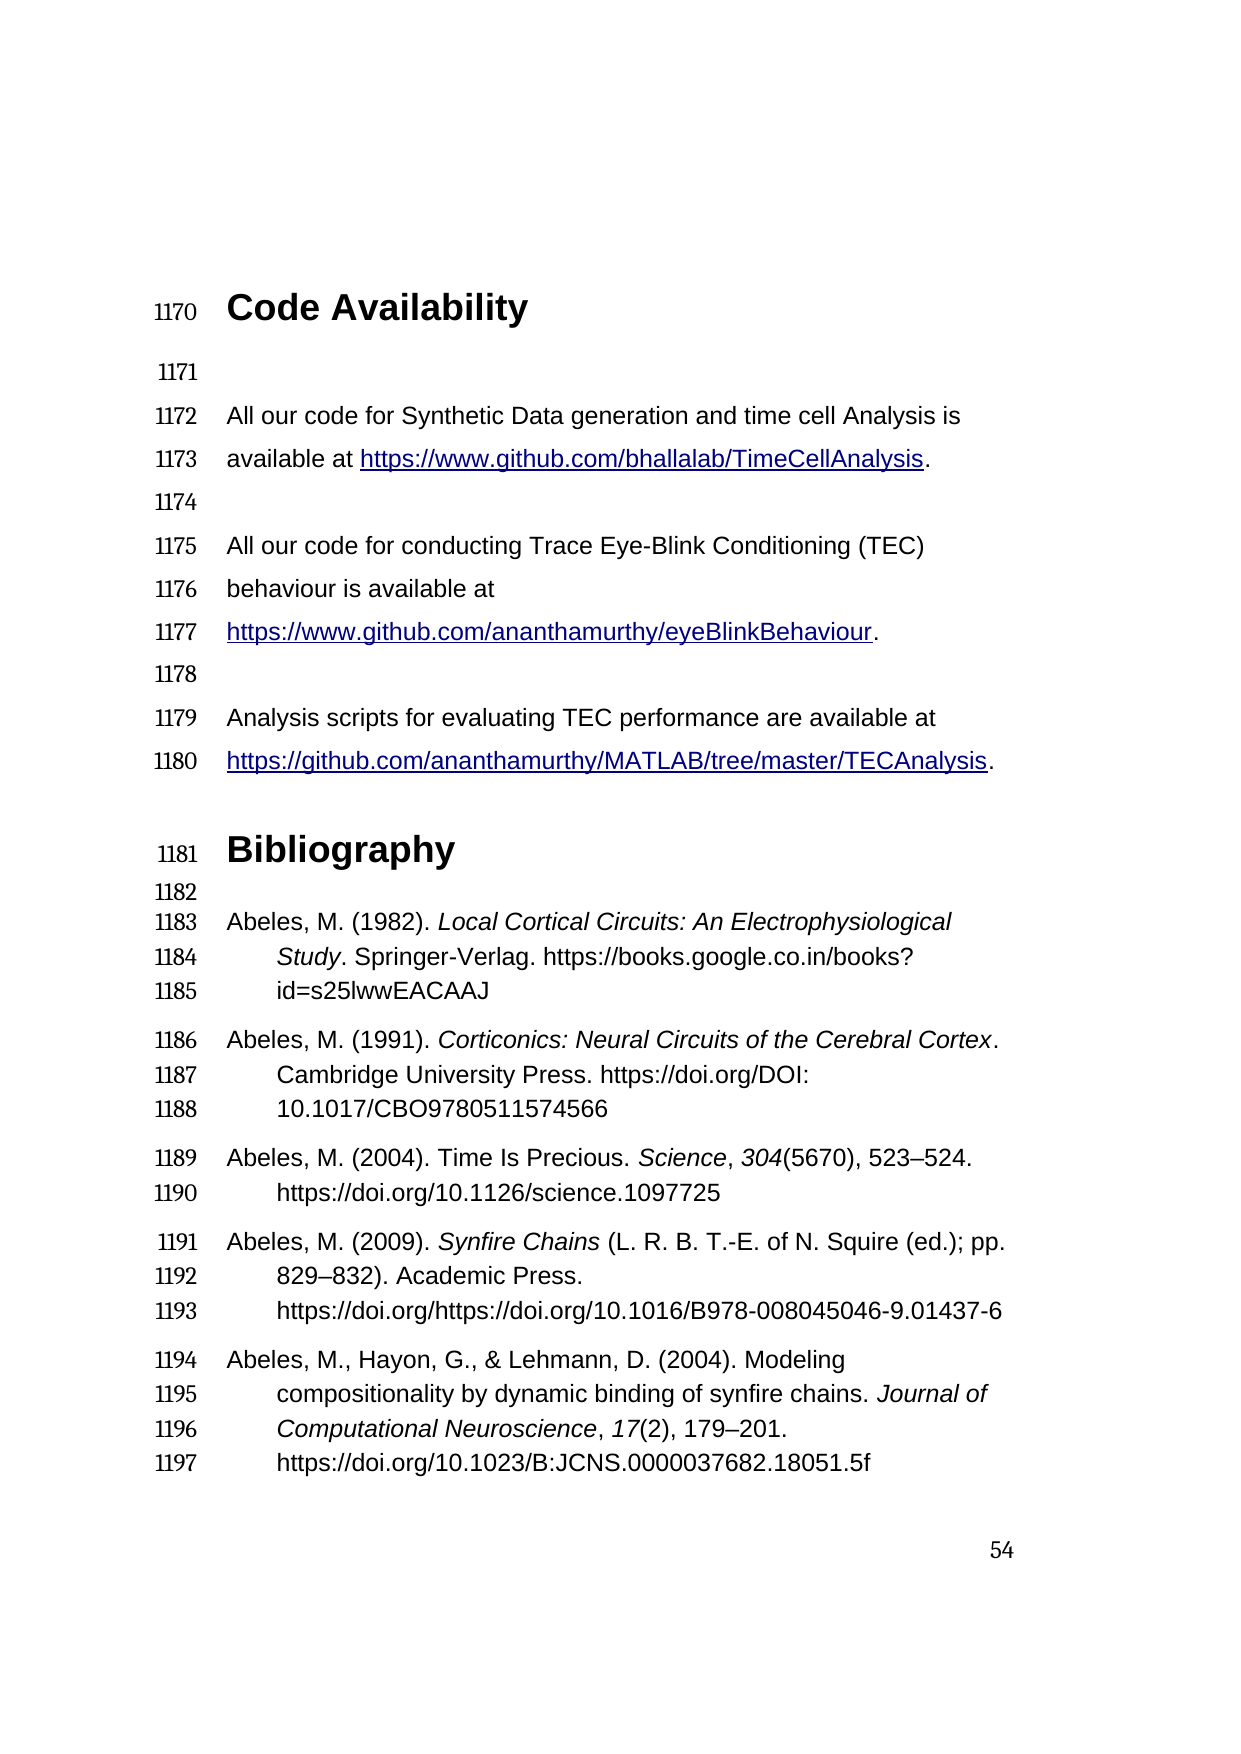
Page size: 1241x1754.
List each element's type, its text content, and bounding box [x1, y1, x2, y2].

text Abeles, M. (1982). Local Cortical Circuits: An Electrophysiological Study. Springer-Verlag. https://books.google.co.in/books?id=s25lwwEACAAJ [226, 907, 1014, 1005]
subtitle Bibliography [226, 827, 1014, 870]
text Abeles, M., Hayon, G., & Lehmann, D. (2004). Modeling compositionality by dynamic binding of synfire chains. Journal of Computational Neuroscience, 17(2), 179–201. https://doi.org/10.1023/B:JCNS.0000037682.18051.5f [226, 1345, 1014, 1477]
text All our code for conducting Trace Eye-Blink Conditioning (TEC) behaviour is available at https://www.github.com/ananthamurthy/eyeBlinkBehaviour. [226, 531, 1014, 646]
text All our code for Synthetic Data generation and time cell Analysis is available at https://www.github.com/bhallalab/TimeCellAnalysis. [226, 401, 1014, 473]
text Abeles, M. (2009). Synfire Chains (L. R. B. T.-E. of N. Squire (ed.); pp. 829–832). Academic Press. https://doi.org/https://doi.org/10.1016/B978-008045046-9.01437-6 [226, 1227, 1014, 1324]
text Analysis scripts for evaluating TEC performance are available at https://github.com/ananthamurthy/MATLAB/tree/master/TECAnalysis. [226, 703, 1014, 775]
text Abeles, M. (1991). Corticonics: Neural Circuits of the Cerebral Cortex. Cambridge University Press. https://doi.org/DOI: 10.1017/CBO9780511574566 [226, 1025, 1014, 1123]
text Abeles, M. (2004). Time Is Precious. Science, 304(5670), 523–524. https://doi.org/10.1126/science.1097725 [226, 1143, 1014, 1206]
subtitle Code Availability [226, 285, 1014, 328]
